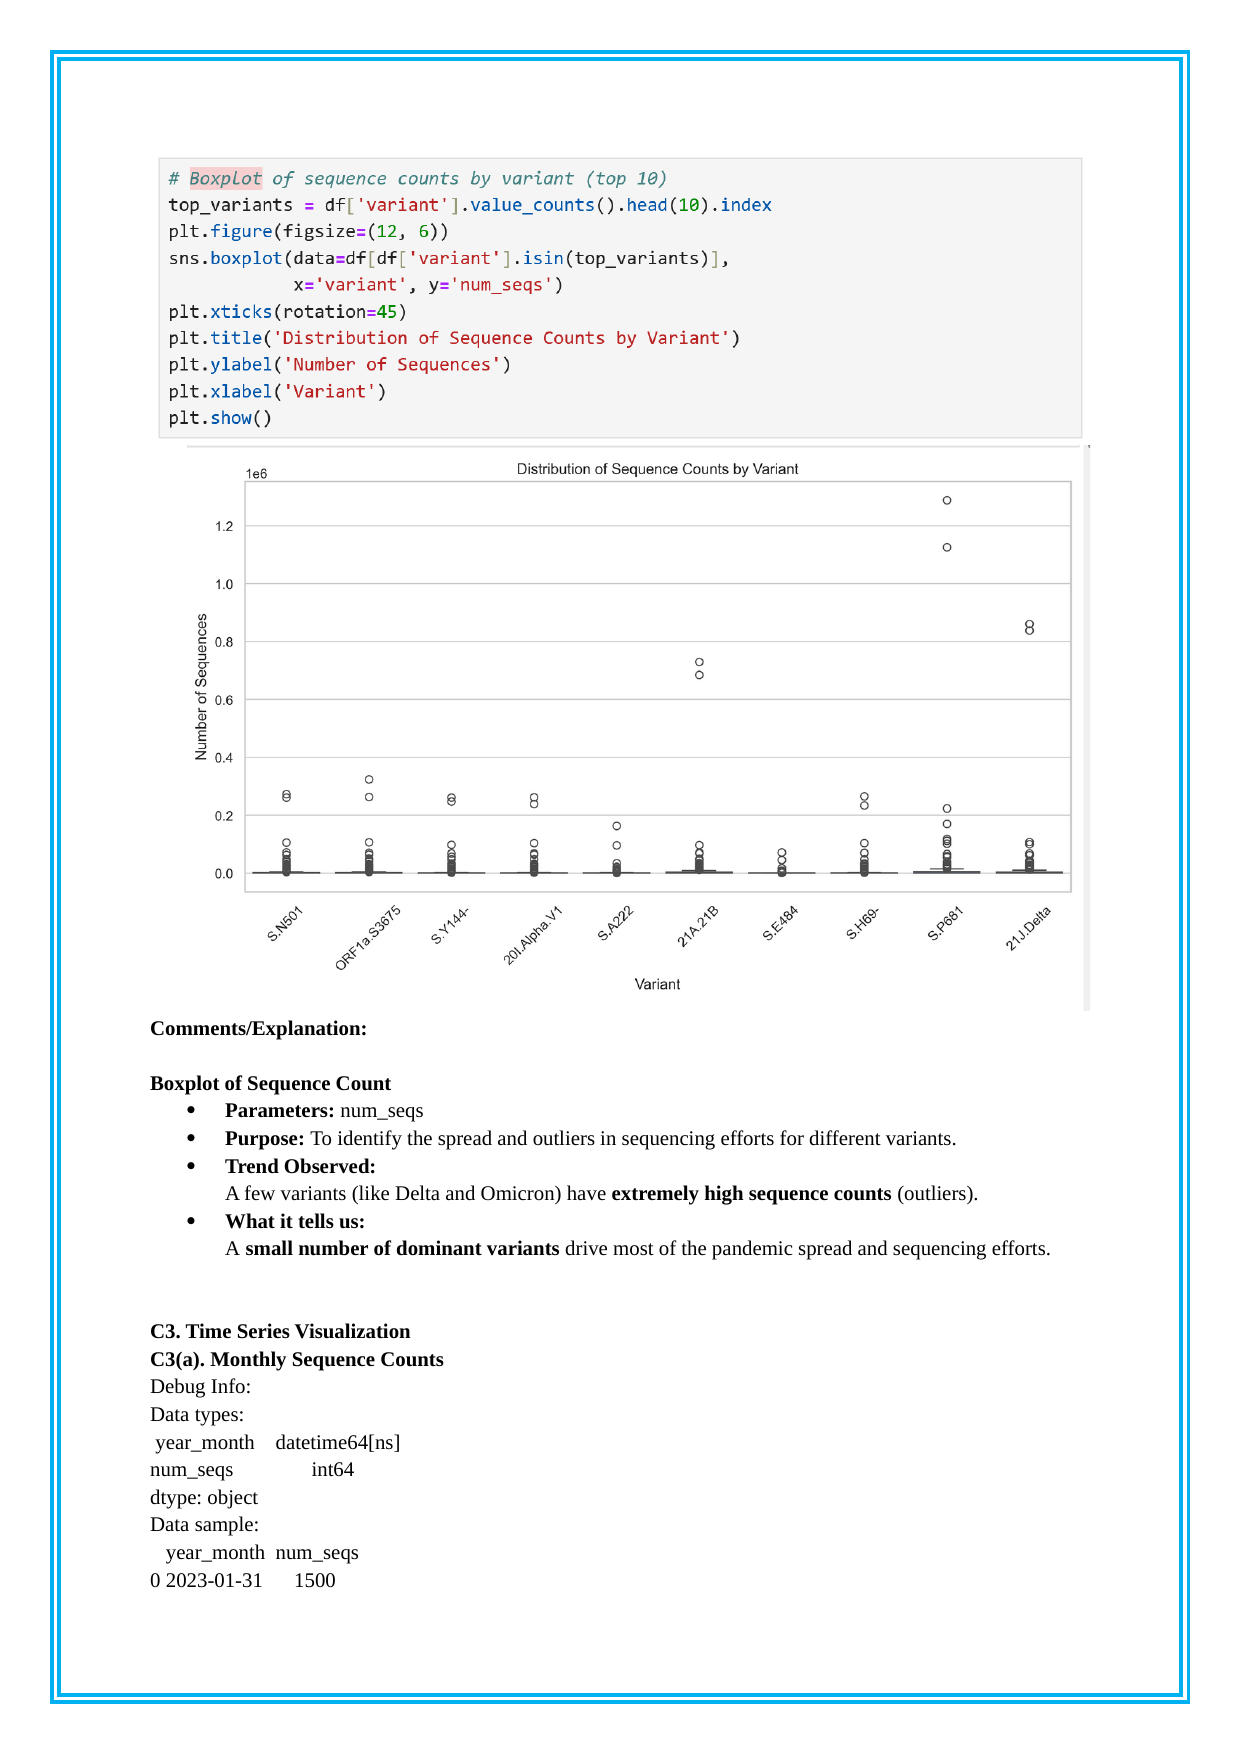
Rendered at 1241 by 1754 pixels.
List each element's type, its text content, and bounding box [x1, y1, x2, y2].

list Trend Observed: A few variants (like Delta and Omicron) have extremely high sequence counts (outliers). [187, 1153, 1090, 1205]
text Data types: [150, 1402, 1090, 1426]
text dtype: object [150, 1485, 1090, 1509]
list Purpose: To identify the spread and outliers in sequencing efforts for different variants. [187, 1126, 1090, 1150]
text 0 2023-01-31 1500 [150, 1568, 1090, 1592]
text num_seqs int64 [150, 1457, 1090, 1481]
text year_month datetime64[ns] [150, 1429, 1090, 1454]
text Debug Info: [150, 1374, 1090, 1398]
list What it tells us: A small number of dominant variants drive most of the pandemic spread and sequencing efforts. [187, 1209, 1090, 1260]
text Data sample: [150, 1512, 1090, 1536]
text C3. Time Series Visualization [150, 1319, 1090, 1343]
text year_month num_seqs [150, 1540, 1090, 1564]
text Boxplot of Sequence Count [150, 1071, 1090, 1095]
text C3(a). Monthly Sequence Counts [150, 1347, 1090, 1371]
text Comments/Explanation: [150, 1016, 1090, 1039]
list Parameters: num_seqs [187, 1098, 1090, 1122]
